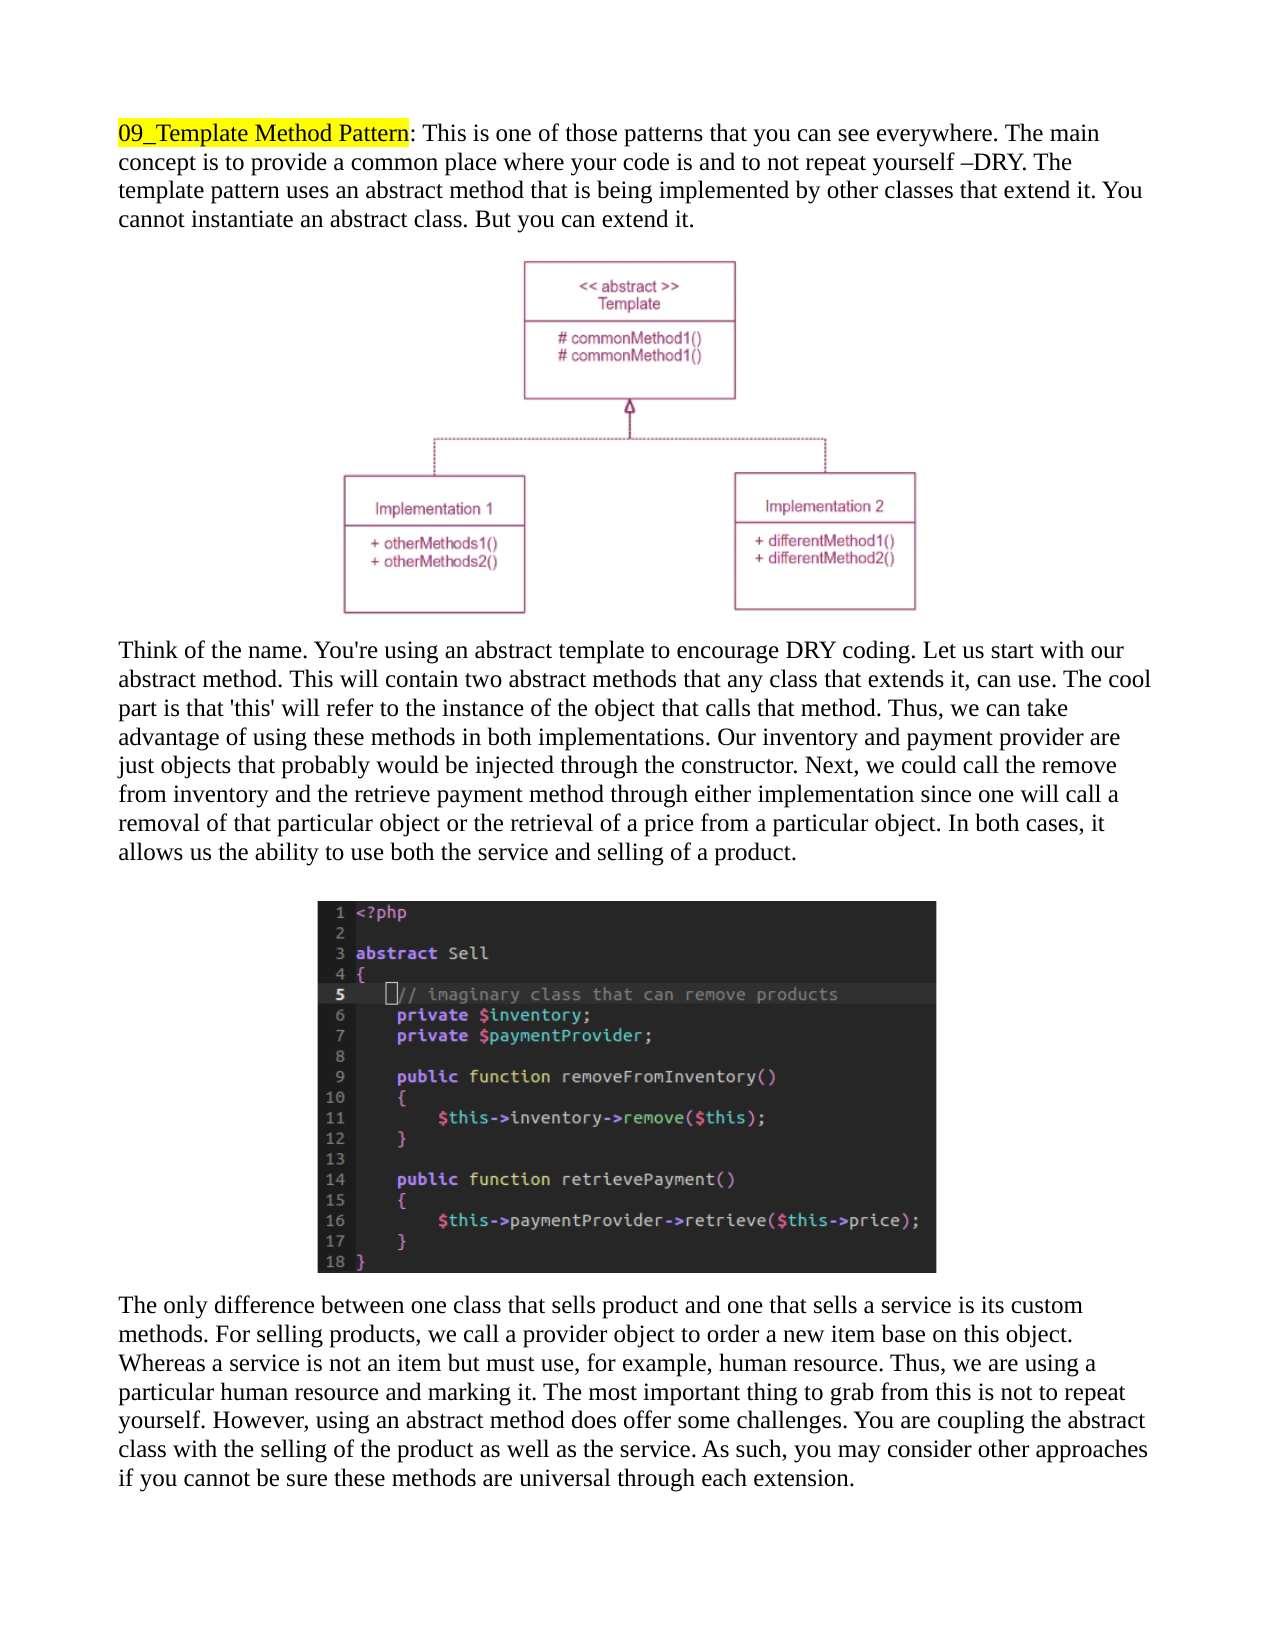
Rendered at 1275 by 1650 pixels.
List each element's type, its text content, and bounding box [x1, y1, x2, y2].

text 09_Template Method Pattern: This is one of those patterns that you can see everywhere. The main concept is to provide a common place where your code is and to not repeat yourself –DRY. The template pattern uses an abstract method that is being implemented by other classes that extend it. You cannot instantiate an abstract class. But you can extend it. [118, 118, 1157, 233]
picture [325, 246, 935, 628]
picture [317, 901, 937, 1273]
text The only difference between one class that sells product and one that sells a service is its custom methods. For selling products, we call a provider object to order a new item base on this object. Whereas a service is not an item but must use, for example, human resource. Thus, we are using a particular human resource and marking it. The most important thing to grab from this is not to repeat yourself. However, using an abstract method does offer some challenges. You are coupling the abstract class with the selling of the product as well as the service. As such, you may consider other approaches if you cannot be sure these methods are universal through each extension. [118, 1291, 1157, 1492]
text Think of the name. You're using an abstract template to encourage DRY coding. Let us start with our abstract method. This will contain two abstract methods that any class that extends it, can use. The cool part is that 'this' will refer to the instance of the object that calls that method. Thus, we can take advantage of using these methods in both implementations. Our inventory and payment provider are just objects that probably would be injected through the constructor. Next, we could call the remove from inventory and the retrieve payment method through either implementation since one will call a removal of that particular object or the retrieval of a price from a particular object. In both cases, it allows us the ability to use both the service and selling of a product. [118, 636, 1157, 866]
